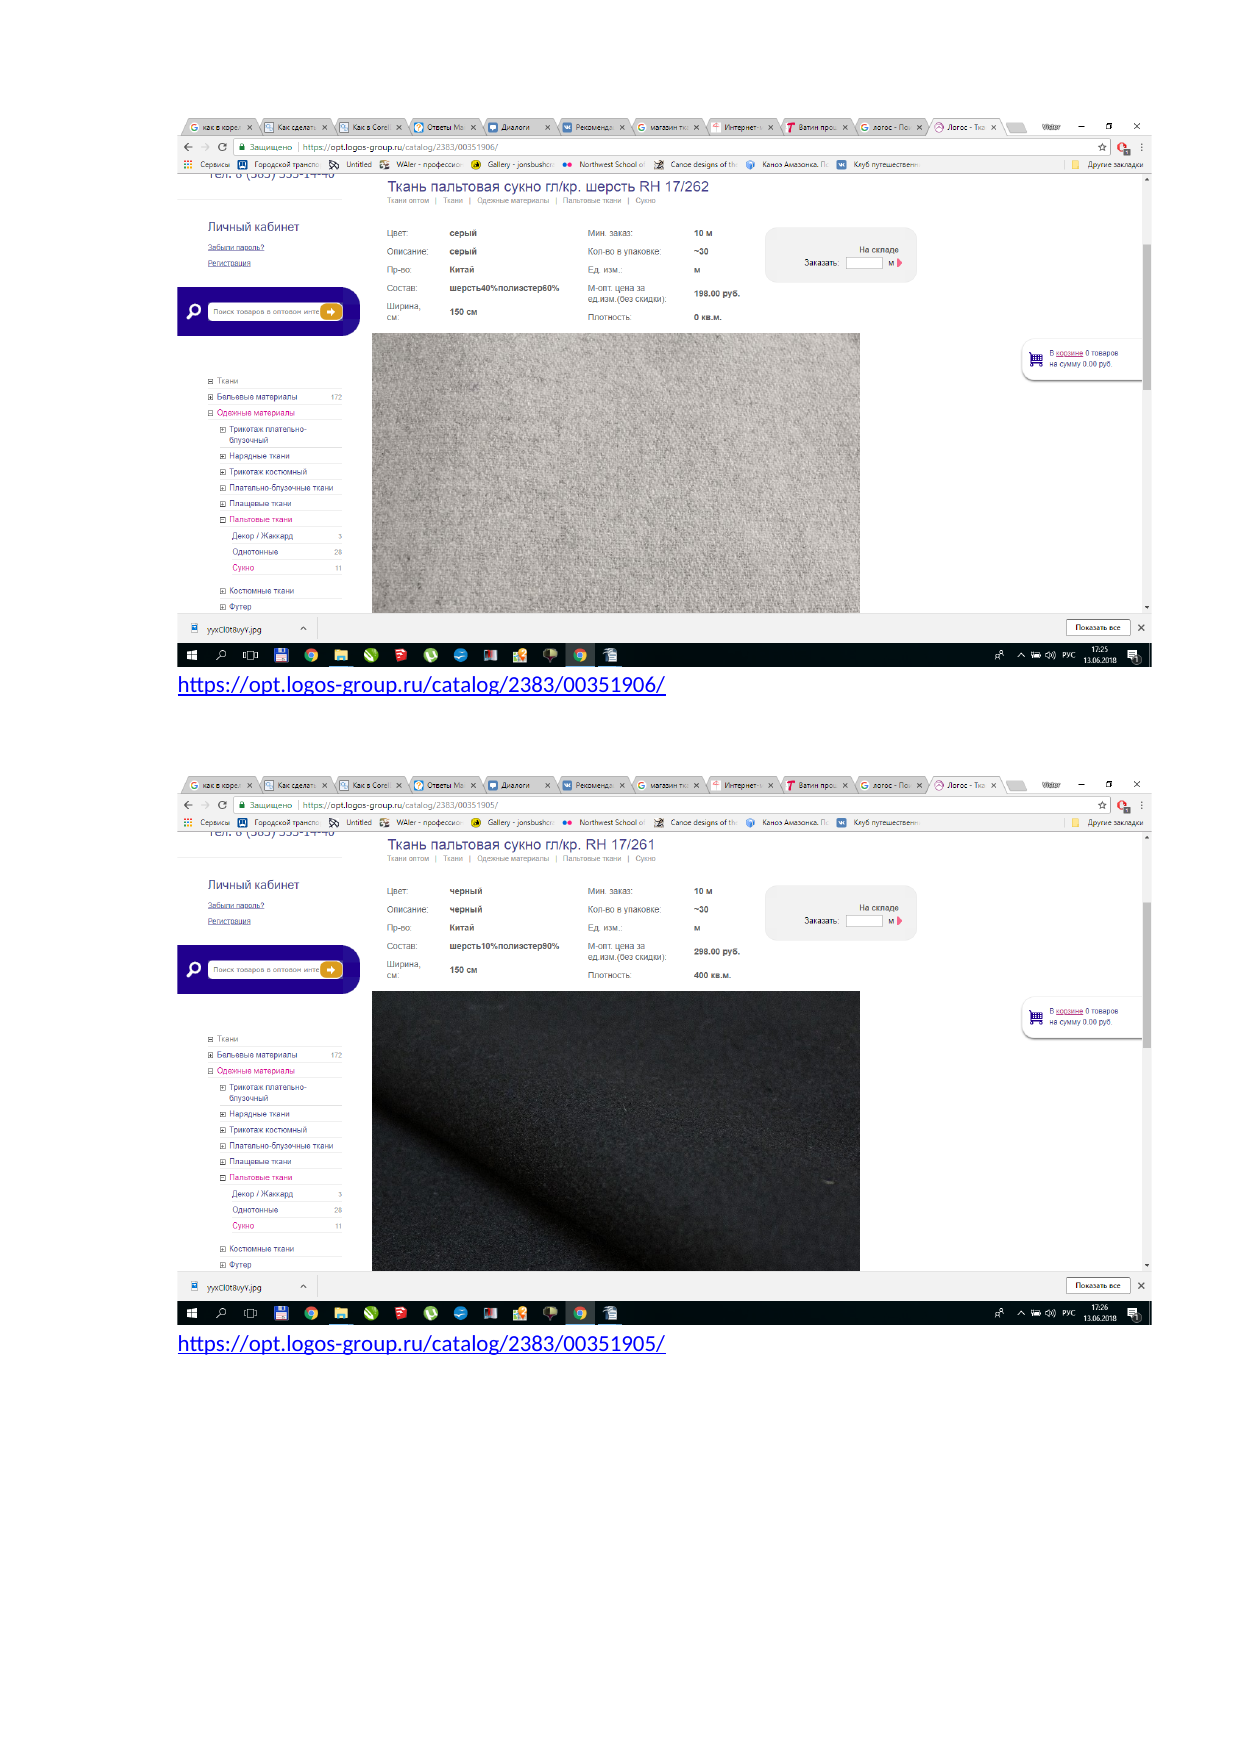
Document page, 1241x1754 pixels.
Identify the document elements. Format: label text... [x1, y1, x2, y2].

picture [177, 776, 1152, 1325]
picture [177, 118, 1152, 667]
text https://opt.logos-group.ru/catalog/2383/00351906/ [177, 667, 1152, 698]
text https://opt.logos-group.ru/catalog/2383/00351905/ [177, 1325, 1152, 1357]
